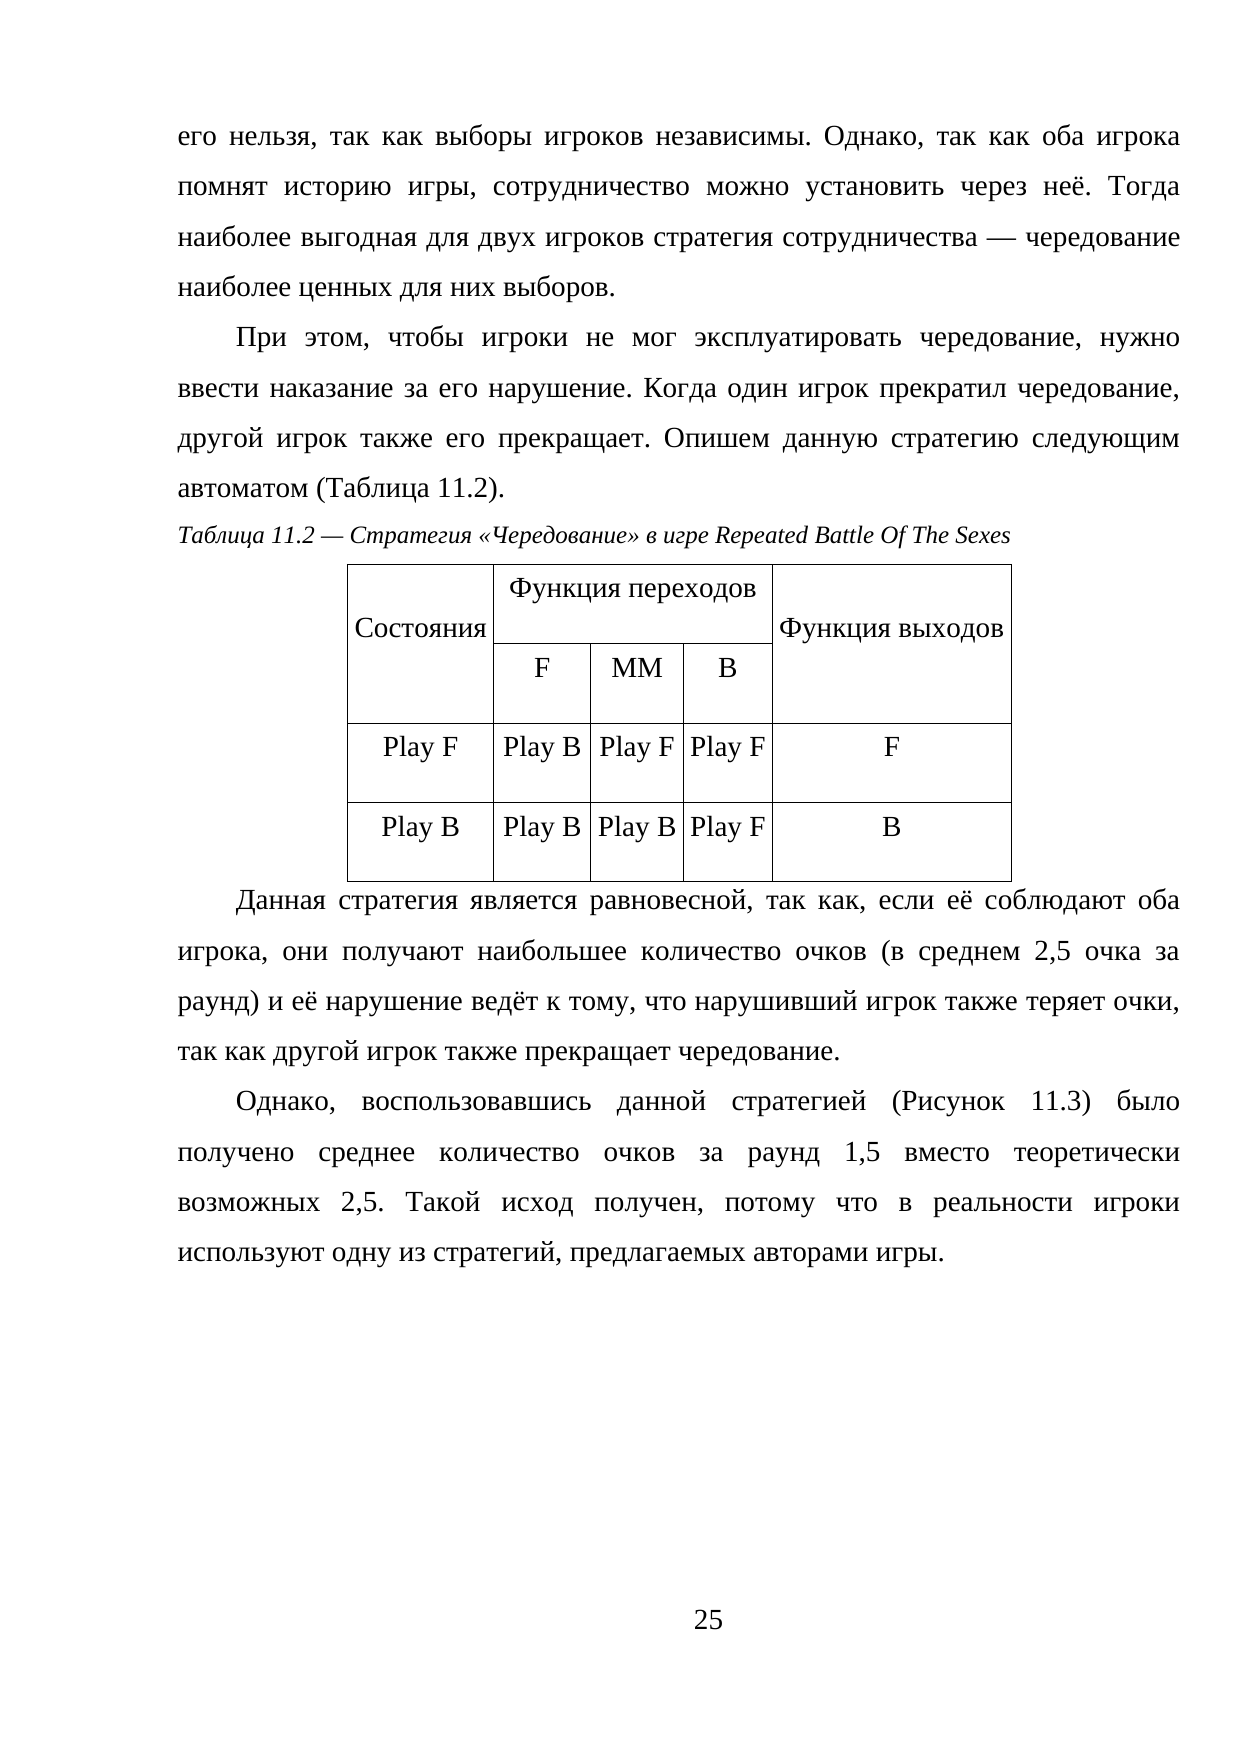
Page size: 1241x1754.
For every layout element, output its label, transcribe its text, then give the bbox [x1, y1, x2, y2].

text Однако, воспользовавшись данной стратегией (Рисунок 11.3) было получено среднее количество очков за раунд 1,5 вместо теоретически возможных 2,5. Такой исход получен, потому что в реальности игроки используют одну из стратегий, предлагаемых авторами игры. [177, 1083, 1181, 1268]
table_cell Play B [348, 803, 493, 881]
text его нельзя, так как выборы игроков независимы. Однако, так как оба игрока помнят историю игры, сотрудничество можно установить через неё. Тогда наиболее выгодная для двух игроков стратегия сотрудничества — чередование наиболее ценных для них выборов. [177, 118, 1181, 303]
table_cell Play F [348, 724, 493, 802]
table_header Функция выходов [773, 565, 1011, 722]
table_header Состояния [348, 565, 493, 722]
table_cell B [684, 644, 772, 722]
table_cell Play F [684, 724, 772, 802]
text Данная стратегия является равновесной, так как, если её соблюдают оба игрока, они получают наибольшее количество очков (в среднем 2,5 очка за раунд) и её нарушение ведёт к тому, что нарушивший игрок также теряет очки, так как другой игрок также прекращает чередование. [177, 882, 1181, 1067]
table_cell B [773, 803, 1011, 881]
table_cell Play B [494, 803, 590, 881]
table_cell Play B [591, 803, 683, 881]
table_cell Play F [591, 724, 683, 802]
text Таблица 11.2 — Стратегия «Чередование» в игре Repeated Battle Of The Sexes [177, 521, 1181, 549]
text При этом, чтобы игроки не мог эксплуатировать чередование, нужно ввести наказание за его нарушение. Когда один игрок прекратил чередование, другой игрок также его прекращает. Опишем данную стратегию следующим автоматом (Таблица 11.2). [177, 319, 1181, 504]
table_cell F [773, 724, 1011, 802]
table_header Функция переходов [494, 565, 772, 643]
table_cell MM [591, 644, 683, 722]
table_cell Play F [684, 803, 772, 881]
table_cell F [494, 644, 590, 722]
table_cell Play B [494, 724, 590, 802]
